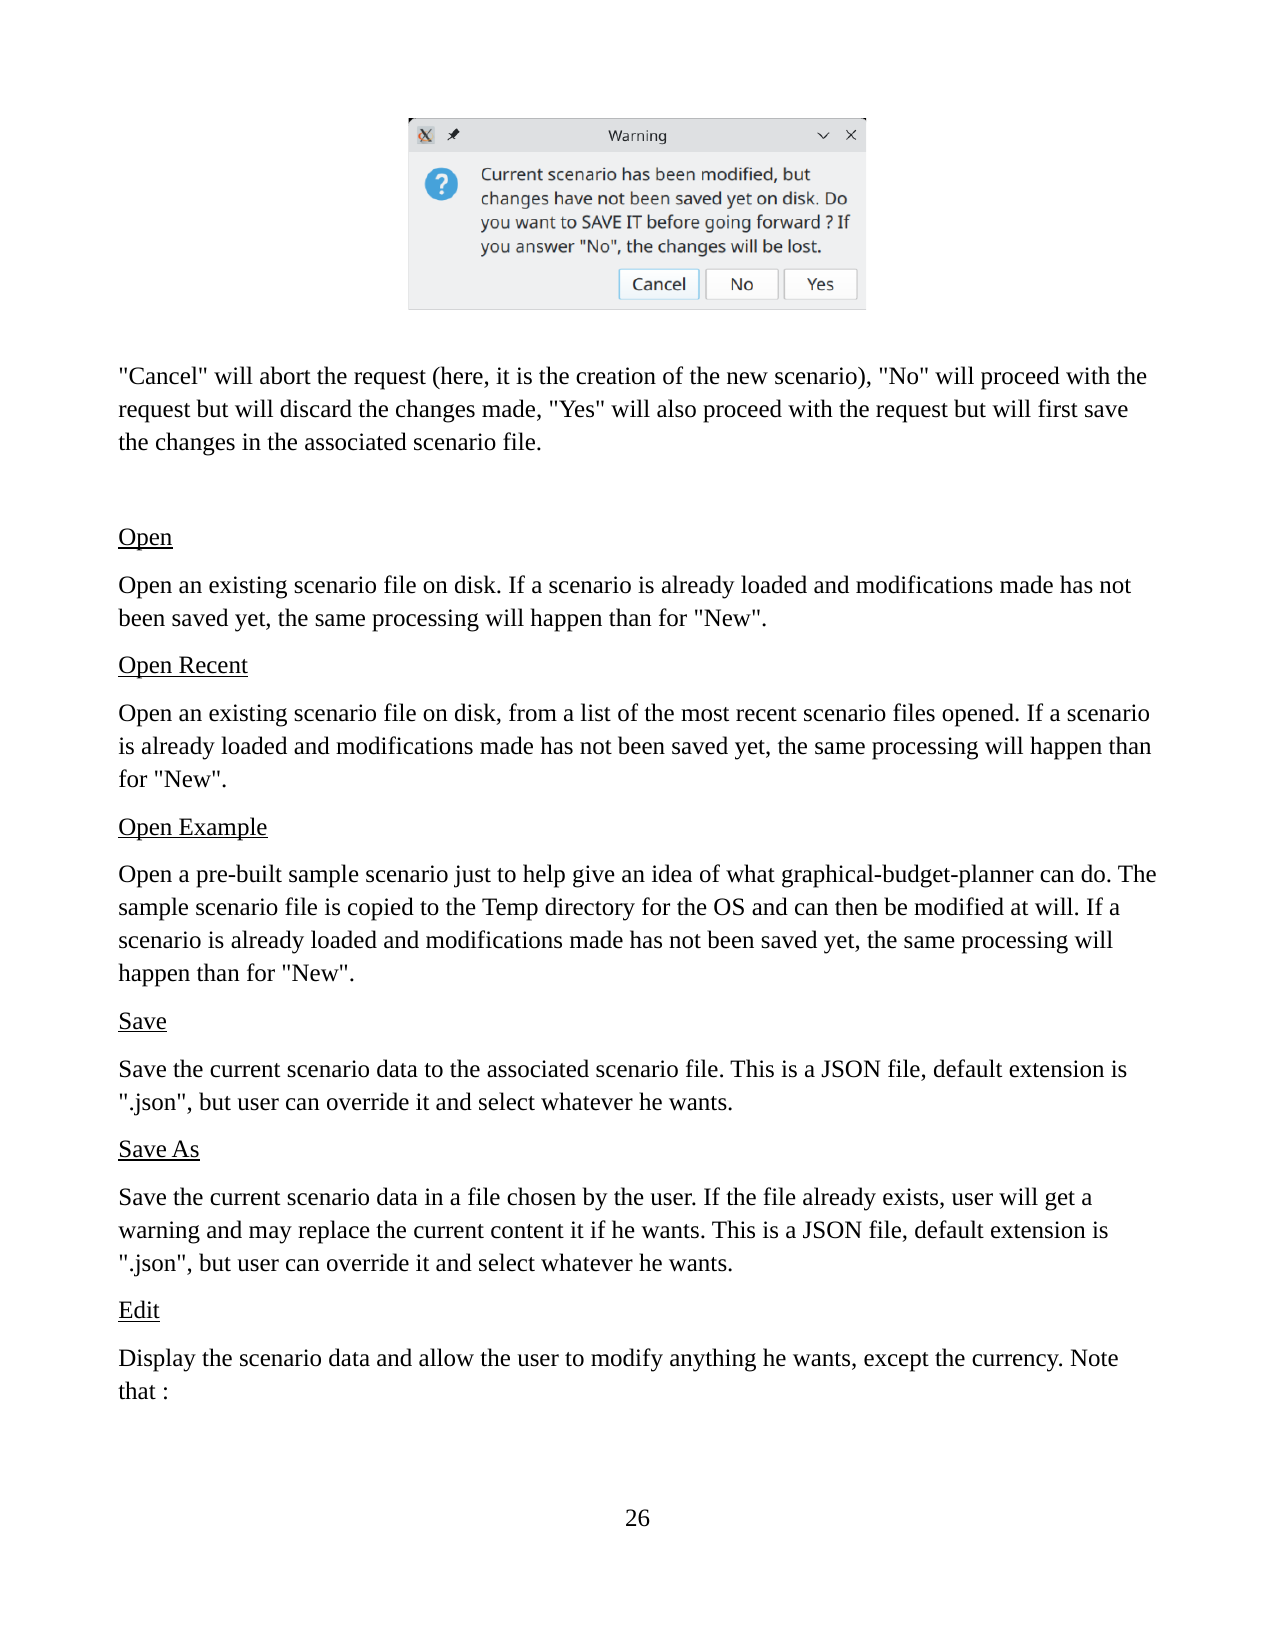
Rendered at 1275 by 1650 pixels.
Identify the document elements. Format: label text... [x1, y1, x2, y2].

text Open an existing scenario file on disk. If a scenario is already loaded and modifications made has not been saved yet, the same processing will happen than for "New". [118, 570, 1157, 632]
text Open an existing scenario file on disk, from a list of the most recent scenario files opened. If a scenario is already loaded and modifications made has not been saved yet, the same processing will happen than for "New". [118, 698, 1157, 793]
text Edit [118, 1296, 1157, 1324]
text Save the current scenario data in a file chosen by the user. If the file already exists, user will get a warning and may replace the current content it if he wants. This is a JSON file, default extension is ".json", but user can override it and select whatever he wants. [118, 1182, 1157, 1277]
text Open Example [118, 812, 1157, 841]
text Open a pre-built sample scenario just to help give an idea of what graphical-budget-planner can do. The sample scenario file is copied to the Temp directory for the OS and can then be modified at will. If a scenario is already loaded and modifications made has not been saved yet, the same processing will happen than for "New". [118, 859, 1157, 987]
text Open Recent [118, 651, 1157, 679]
text Save the current scenario data to the associated scenario file. This is a JSON file, default extension is ".json", but user can override it and select whatever he wants. [118, 1054, 1157, 1115]
text Save [118, 1006, 1157, 1035]
text Display the scenario data and allow the user to modify anything he wants, except the currency. Note that : [118, 1343, 1157, 1405]
text Open [118, 522, 1157, 551]
picture [408, 118, 867, 310]
text "Cancel" will abort the request (here, it is the creation of the new scenario), "No" will proceed with the request but will discard the changes made, "Yes" will also proceed with the request but will first save the changes in the associated scenario file. [118, 361, 1157, 456]
text Save As [118, 1134, 1157, 1163]
